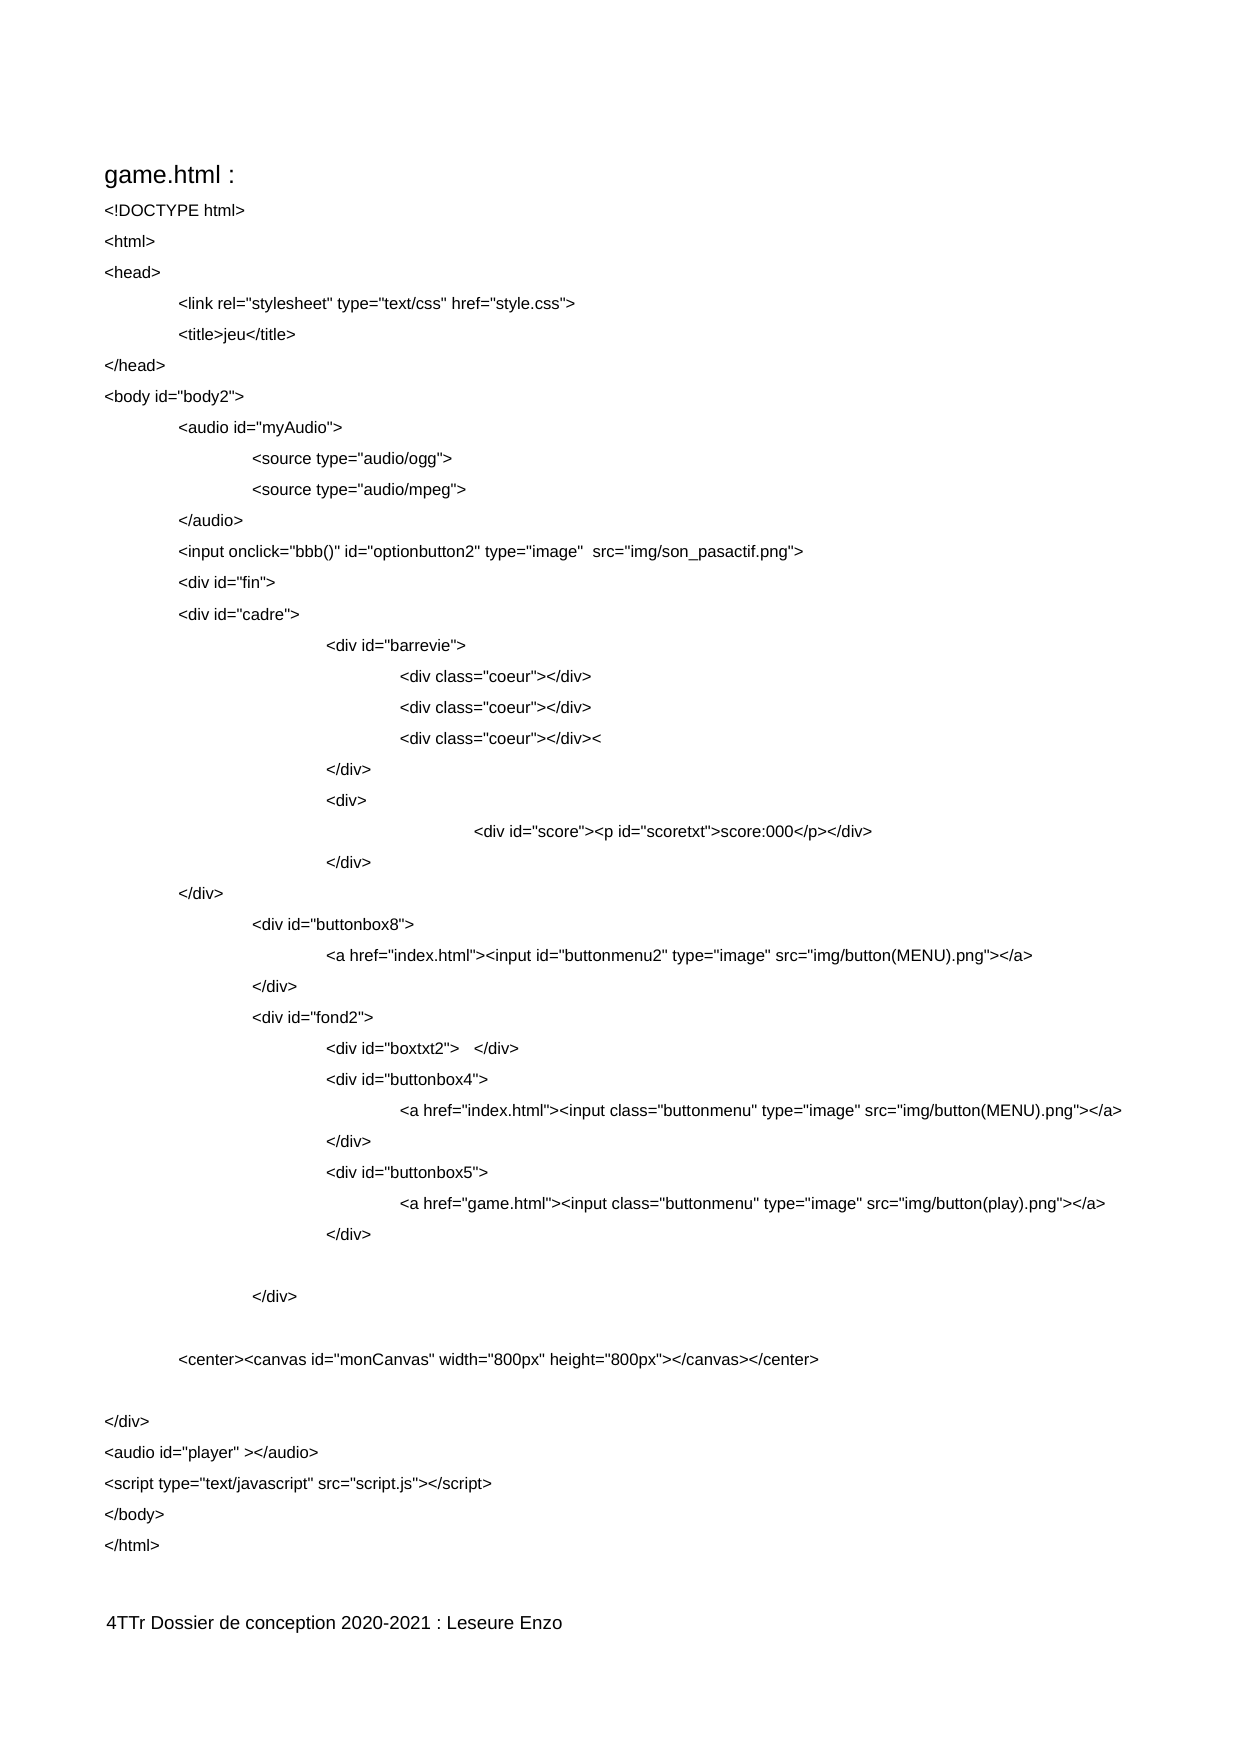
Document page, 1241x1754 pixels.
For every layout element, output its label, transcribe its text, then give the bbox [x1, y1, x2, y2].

text <source type="audio/mpeg"> [104, 480, 1134, 499]
text <body id="body2"> [104, 387, 1134, 406]
text <div id="buttonbox4"> [104, 1070, 1134, 1089]
text </body> [104, 1504, 1134, 1524]
text <div class="coeur"></div> [104, 666, 1134, 686]
text </div> [104, 1287, 1134, 1306]
text <div class="coeur"></div> [104, 697, 1134, 717]
text </div> [104, 977, 1134, 996]
text <input onclick="bbb()" id="optionbutton2" type="image" src="img/son_pasactif.png"> [104, 542, 1134, 561]
text <div id="cadre"> [104, 604, 1134, 623]
text </div> [104, 759, 1134, 779]
text <source type="audio/ogg"> [104, 449, 1134, 468]
text </div> [104, 1411, 1134, 1431]
text <audio id="player" ></audio> [104, 1442, 1134, 1462]
text </div> [104, 853, 1134, 872]
text <link rel="stylesheet" type="text/css" href="style.css"> [104, 294, 1134, 313]
text game.html : [104, 160, 1134, 189]
text <audio id="myAudio"> [104, 418, 1134, 437]
text <a href="index.html"><input class="buttonmenu" type="image" src="img/button(MENU).png"></a> [104, 1101, 1134, 1120]
text <head> [104, 263, 1134, 282]
text <html> [104, 232, 1134, 251]
text <div id="buttonbox5"> [104, 1163, 1134, 1182]
text <a href="index.html"><input id="buttonmenu2" type="image" src="img/button(MENU).png"></a> [104, 946, 1134, 965]
text <script type="text/javascript" src="script.js"></script> [104, 1473, 1134, 1493]
text <div class="coeur"></div>< [104, 728, 1134, 748]
text </div> [104, 1132, 1134, 1151]
text <div id="fond2"> [104, 1008, 1134, 1027]
text <div id="boxtxt2"> </div> [104, 1039, 1134, 1058]
text <a href="game.html"><input class="buttonmenu" type="image" src="img/button(play).png"></a> [104, 1194, 1134, 1213]
text <div id="score"><p id="scoretxt">score:000</p></div> [104, 822, 1134, 841]
text <div id="fin"> [104, 573, 1134, 592]
text </audio> [104, 511, 1134, 530]
text <title>jeu</title> [104, 325, 1134, 344]
text </head> [104, 356, 1134, 375]
text </div> [104, 1225, 1134, 1244]
text </html> [104, 1536, 1134, 1555]
text <div> [104, 791, 1134, 810]
text <div id="buttonbox8"> [104, 915, 1134, 934]
text <!DOCTYPE html> [104, 201, 1134, 220]
text <div id="barrevie"> [104, 635, 1134, 654]
text </div> [104, 884, 1134, 903]
text <center><canvas id="monCanvas" width="800px" height="800px"></canvas></center> [104, 1349, 1134, 1368]
